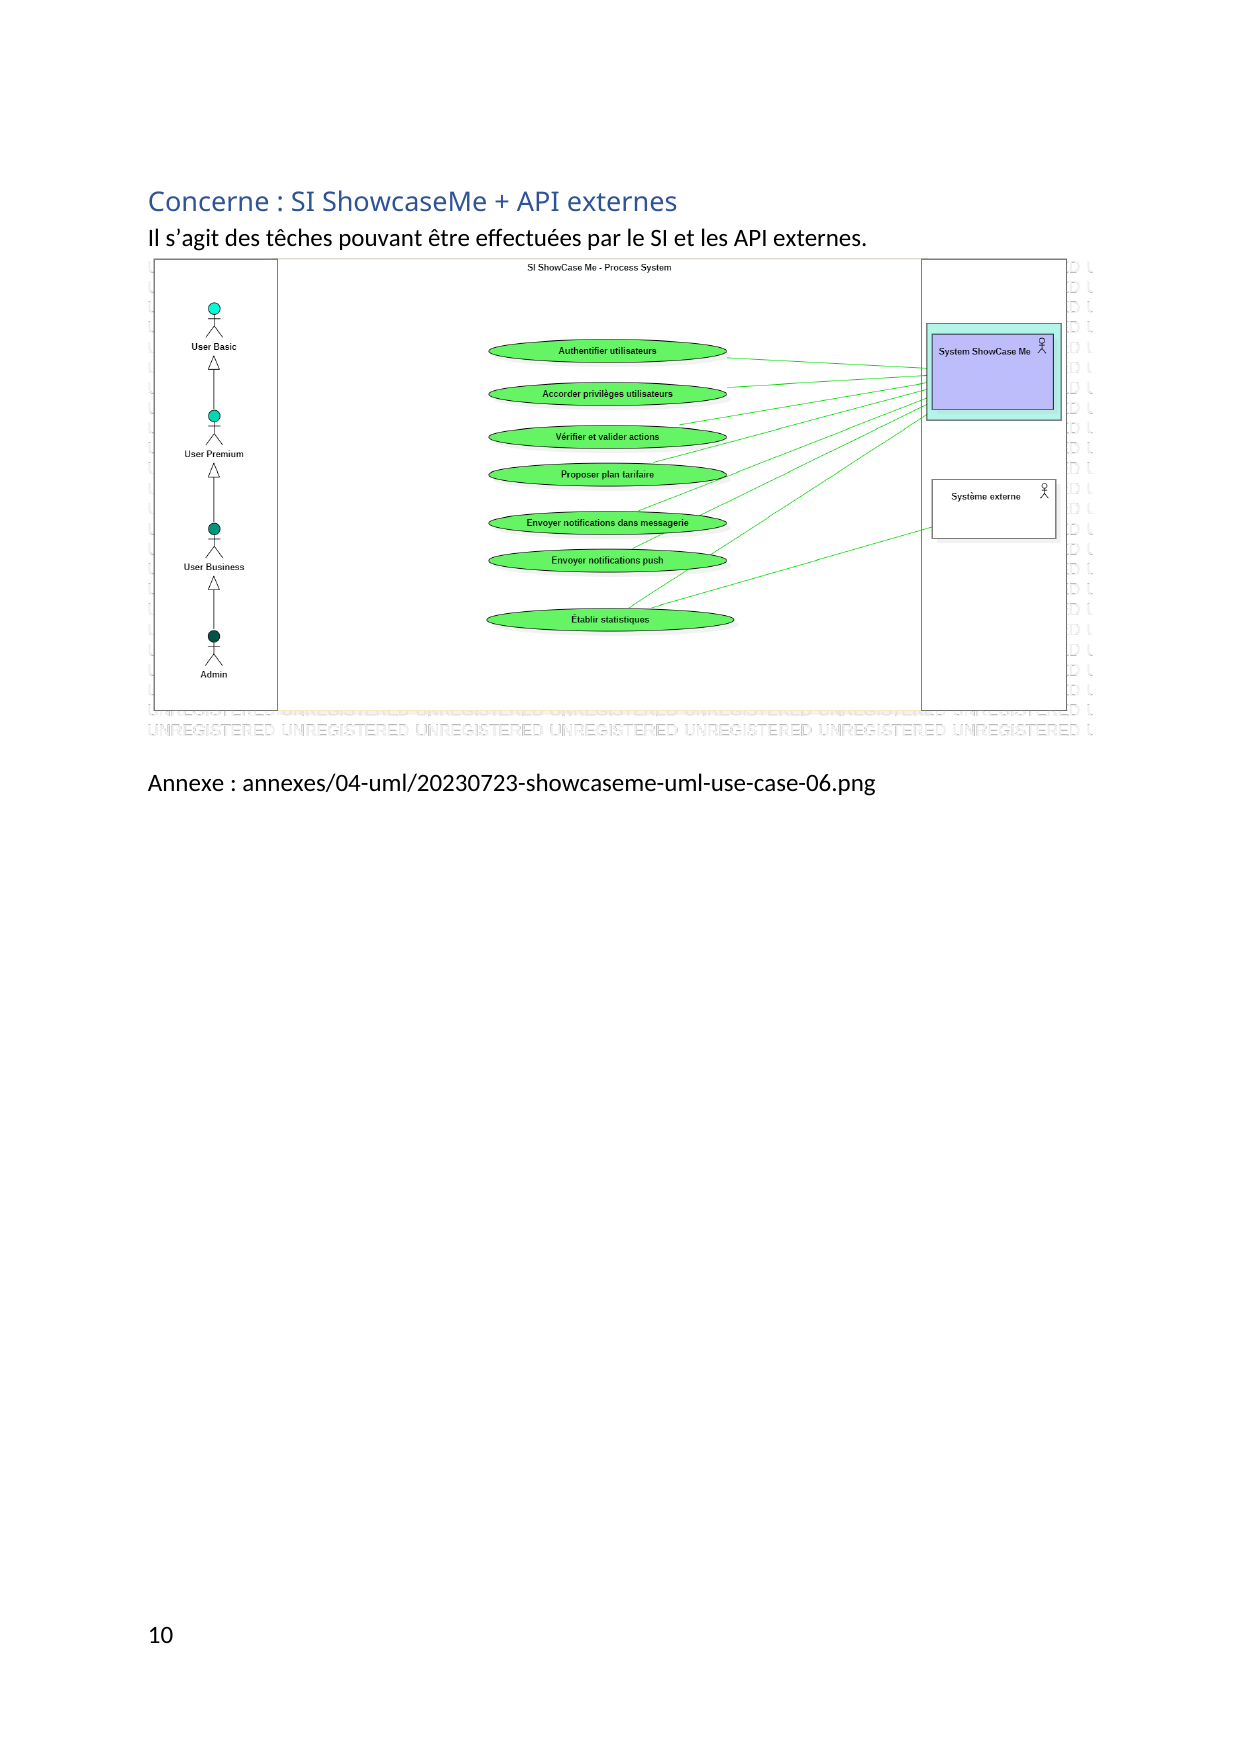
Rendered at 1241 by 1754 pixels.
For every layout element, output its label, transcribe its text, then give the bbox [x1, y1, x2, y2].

subtitle Concerne : SI ShowcaseMe + API externes [148, 182, 1093, 219]
text Il s’agit des têches pouvant être effectuées par le SI et les API externes. [148, 222, 1093, 252]
picture [147, 252, 1093, 737]
text Annexe : annexes/04-uml/20230723-showcaseme-uml-use-case-06.png [148, 767, 1093, 797]
